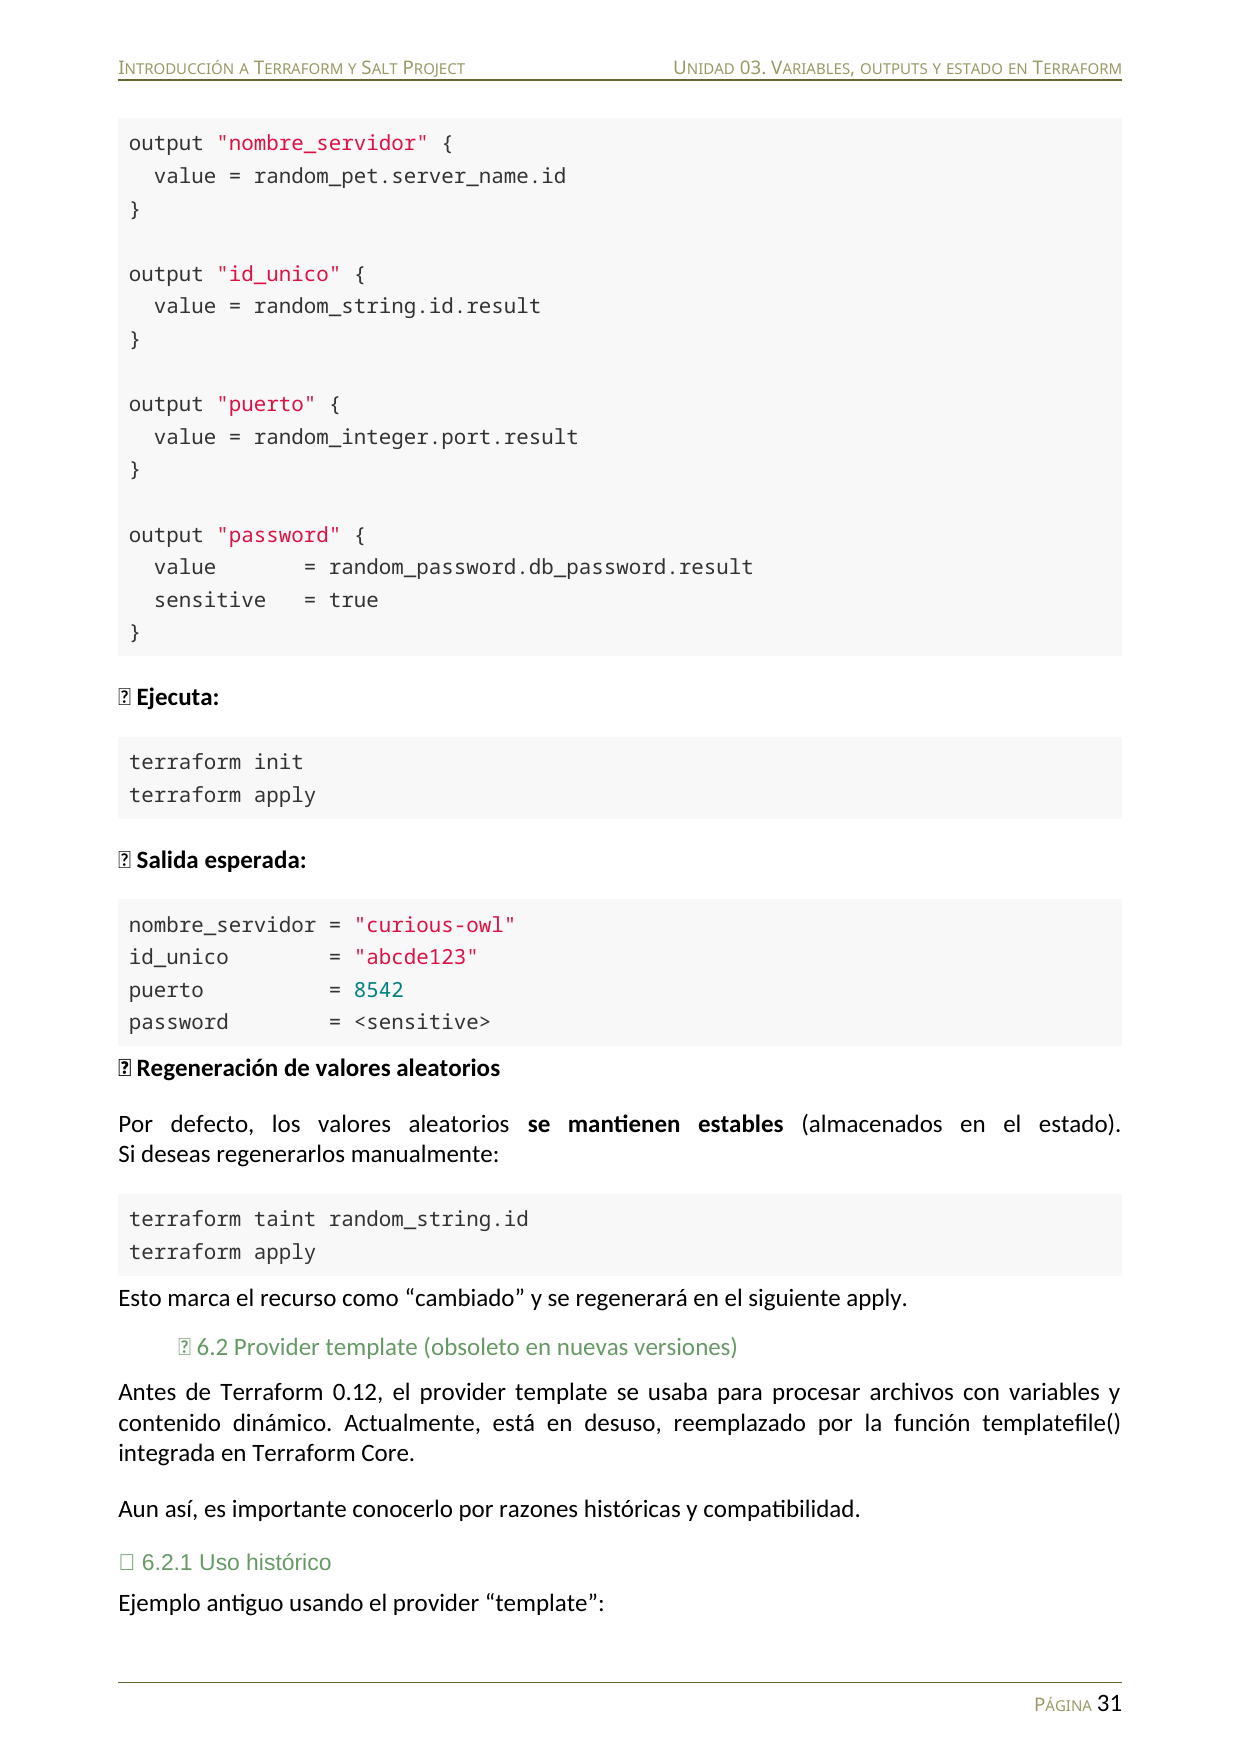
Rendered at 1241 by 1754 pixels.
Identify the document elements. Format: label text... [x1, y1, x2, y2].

text 📜 Salida esperada: [118, 844, 1122, 874]
subtitle 📜 6.2.1 Uso histórico [118, 1548, 1122, 1575]
text Antes de Terraform 0.12, el provider template se usaba para procesar archivos con variables y contenido dinámico. Actualmente, está en desuso, reemplazado por la función templatefile() integrada en Terraform Core. [118, 1376, 1122, 1468]
subtitle 🎨 6.2 Provider template (obsoleto en nuevas versiones) [178, 1331, 1122, 1362]
text 🧪 Ejecuta: [118, 681, 1122, 712]
table_header output "nombre_servidor" { value = random_pet.server_name.id } output "id_unico" { value = random_string.id.result } output "puerto" { value = random_integer.port.result } output "password" { value = random_password.db_password.result sensitive = true } [118, 118, 1122, 656]
table_header terraform init terraform apply [118, 737, 1122, 819]
text Ejemplo antiguo usando el provider “template”: [118, 1587, 1122, 1618]
text Por defecto, los valores aleatorios se mantienen estables (almacenados en el estado). Si deseas regenerarlos manualmente: [118, 1108, 1122, 1169]
text Esto marca el recurso como “cambiado” y se regenerará en el siguiente apply. [118, 1282, 1122, 1312]
table_header nombre_servidor = "curious-owl" id_unico = "abcde123" puerto = 8542 password = <sensitive> [118, 899, 1122, 1046]
text Aun así, es importante conocerlo por razones históricas y compatibilidad. [118, 1493, 1122, 1523]
text 🔁 Regeneración de valores aleatorios [118, 1052, 1122, 1083]
table_header terraform taint random_string.id terraform apply [118, 1194, 1122, 1276]
